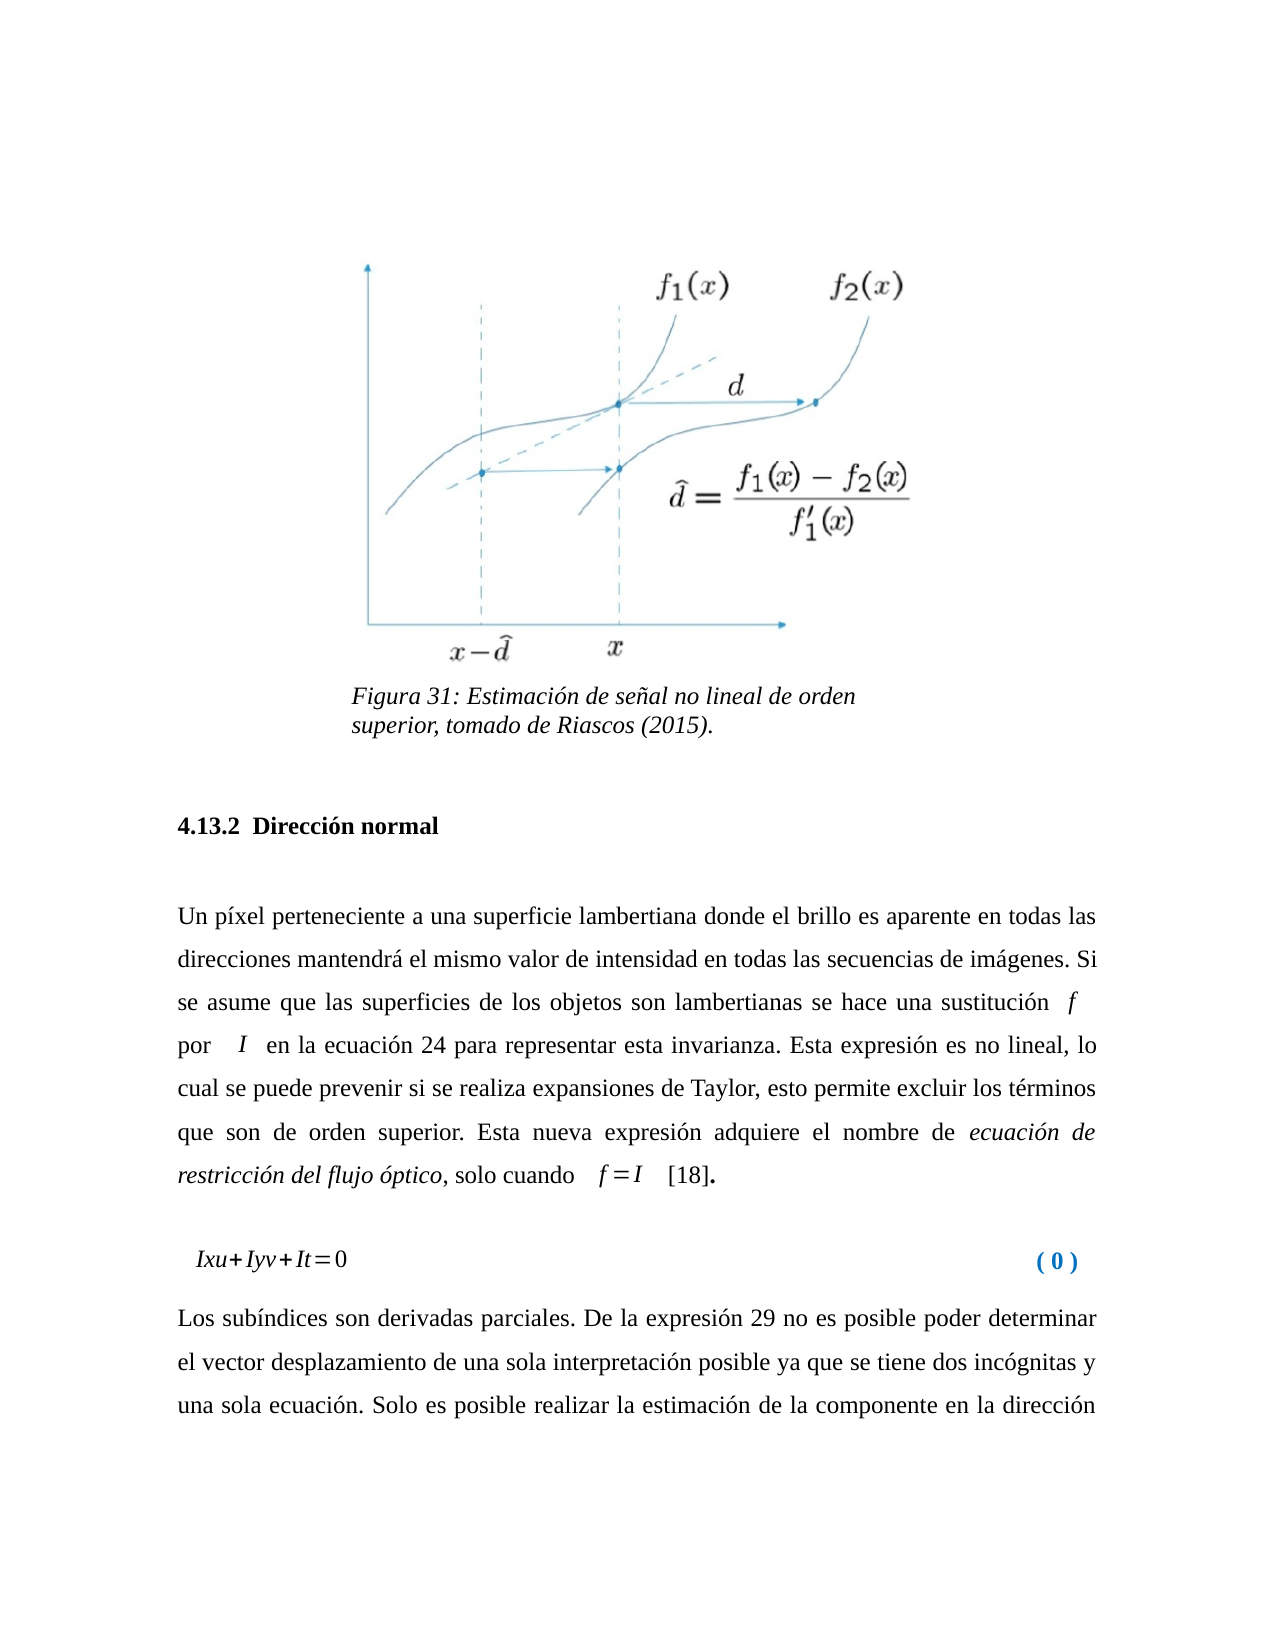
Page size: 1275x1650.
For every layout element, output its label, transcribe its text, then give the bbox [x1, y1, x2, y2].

text Figura 31: Estimación de señal no lineal de orden superior, tomado de Riascos (2015). [351, 676, 924, 739]
subtitle Dirección normal [177, 811, 1098, 839]
table_header ( 0 ) [1025, 1246, 1128, 1275]
table_header [165, 1246, 1025, 1275]
text Un píxel perteneciente a una superficie lambertiana donde el brillo es aparente en todas las direcciones mantendrá el mismo valor de intensidad en todas las secuencias de imágenes. Si se asume que las superficies de los objetos son lambertianas se hace una sustitución por en la ecuación 24 para representar esta invarianza. Esta expresión es no lineal, lo cual se puede prevenir si se realiza expansiones de Taylor, esto permite excluir los términos que son de orden superior. Esta nueva expresión adquiere el nombre de ecuación de restricción del flujo óptico, solo cuando [18]. [177, 901, 1098, 1188]
text Los subíndices son derivadas parciales. De la expresión 29 no es posible poder determinar el vector desplazamiento de una sola interpretación posible ya que se tiene dos incógnitas y una sola ecuación. Solo es posible realizar la estimación de la componente en la dirección [177, 1303, 1098, 1418]
picture [351, 247, 924, 676]
